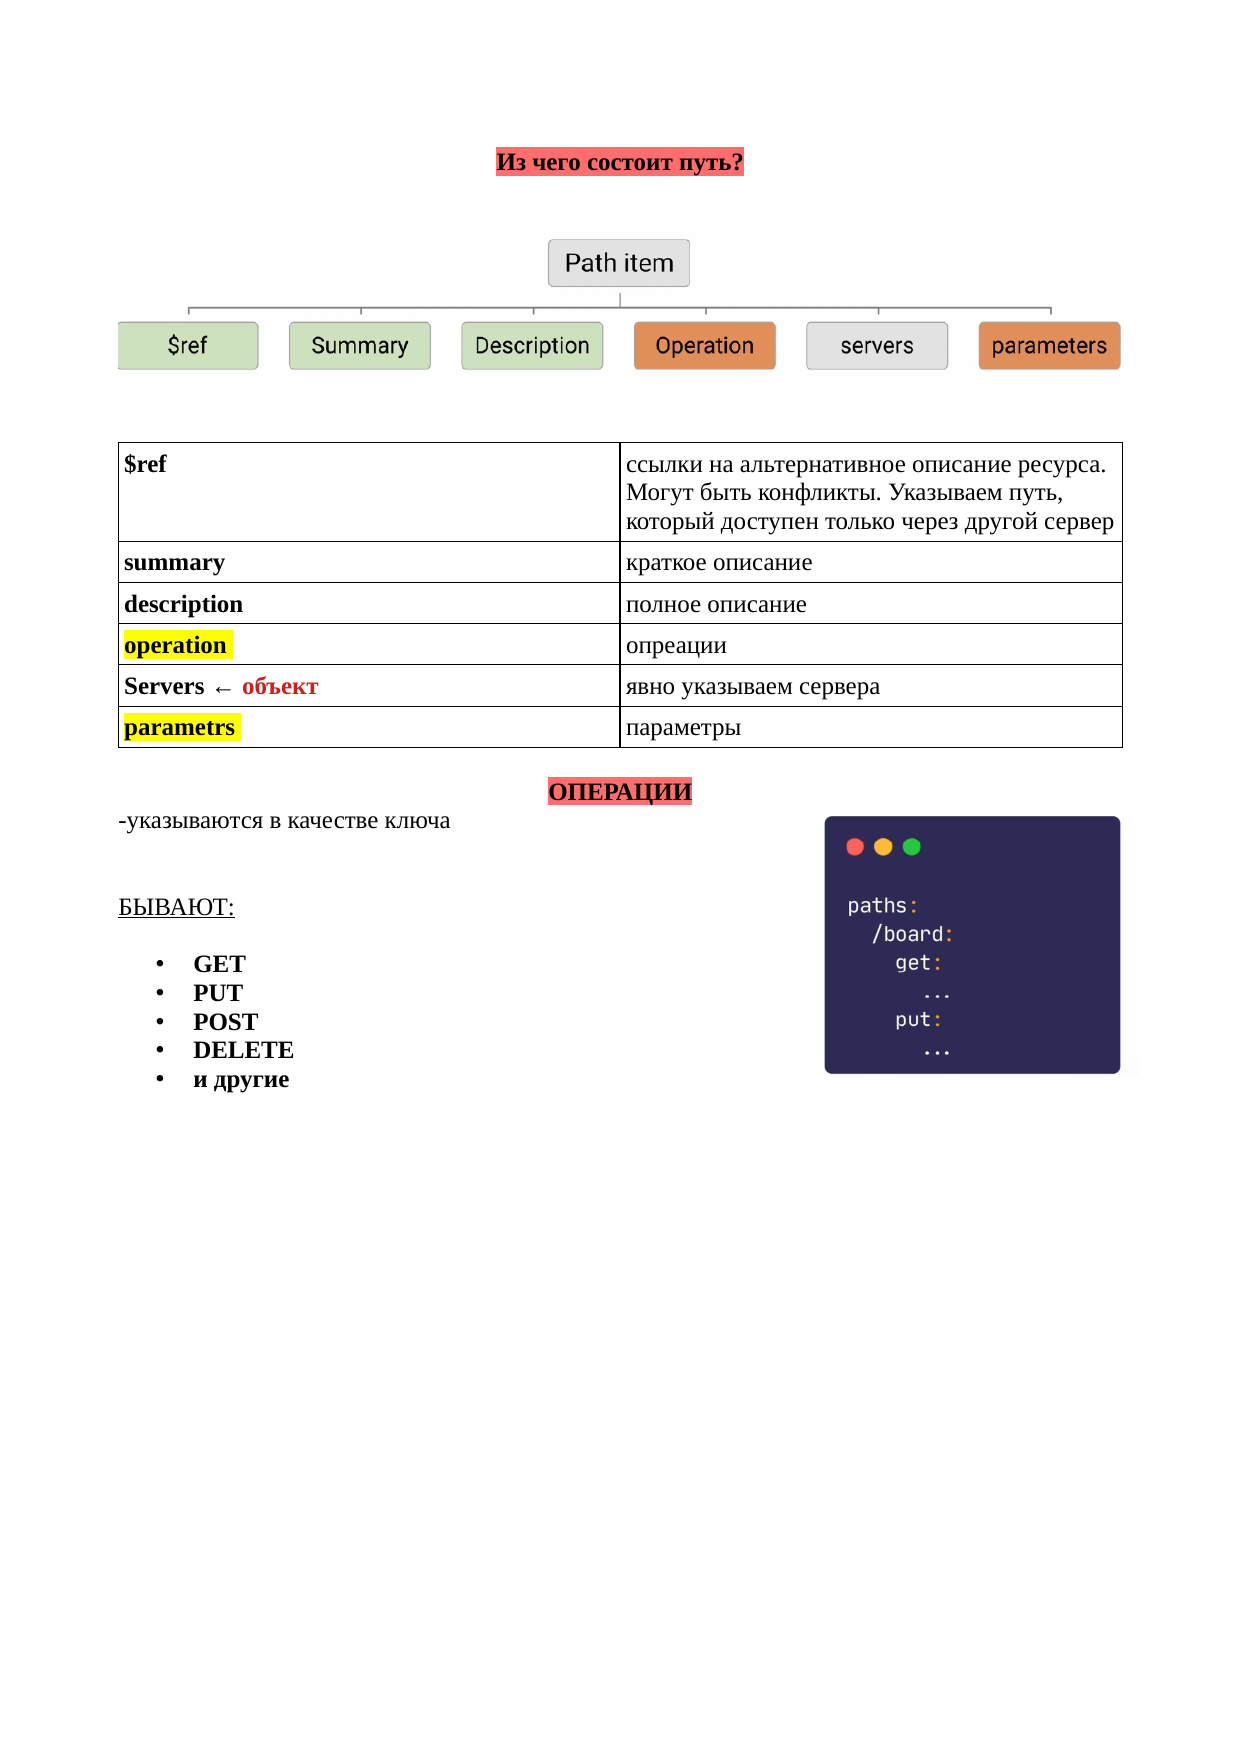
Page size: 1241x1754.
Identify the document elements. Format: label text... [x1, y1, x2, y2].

table_cell parametrs [119, 707, 619, 747]
table_cell явно указываем сервера [621, 665, 1122, 706]
table_cell опреации [621, 624, 1122, 664]
list и другие [156, 1064, 1122, 1093]
table_cell summary [119, 542, 619, 582]
table_cell краткое описание [621, 542, 1122, 582]
text Из чего состоит путь? [118, 147, 1122, 176]
table_header ссылки на альтернативное описание ресурса. Могут быть конфликты. Указываем путь, который доступен только через другой сервер [621, 443, 1122, 541]
text ОПЕРАЦИИ [118, 777, 1122, 805]
table_cell description [119, 583, 619, 623]
text БЫВАЮТ: [118, 892, 823, 920]
table_cell параметры [621, 707, 1122, 747]
table_header $ref [119, 443, 619, 541]
table_cell Servers ← объект [119, 665, 619, 706]
table_cell operation [119, 624, 619, 664]
list GET [156, 949, 823, 978]
list PUT [156, 978, 823, 1007]
table_cell полное описание [621, 583, 1122, 623]
list DELETE [156, 1035, 823, 1064]
picture [823, 816, 1139, 1075]
list POST [156, 1007, 823, 1035]
picture [118, 199, 1123, 385]
text -указываются в качестве ключа [118, 805, 1122, 834]
